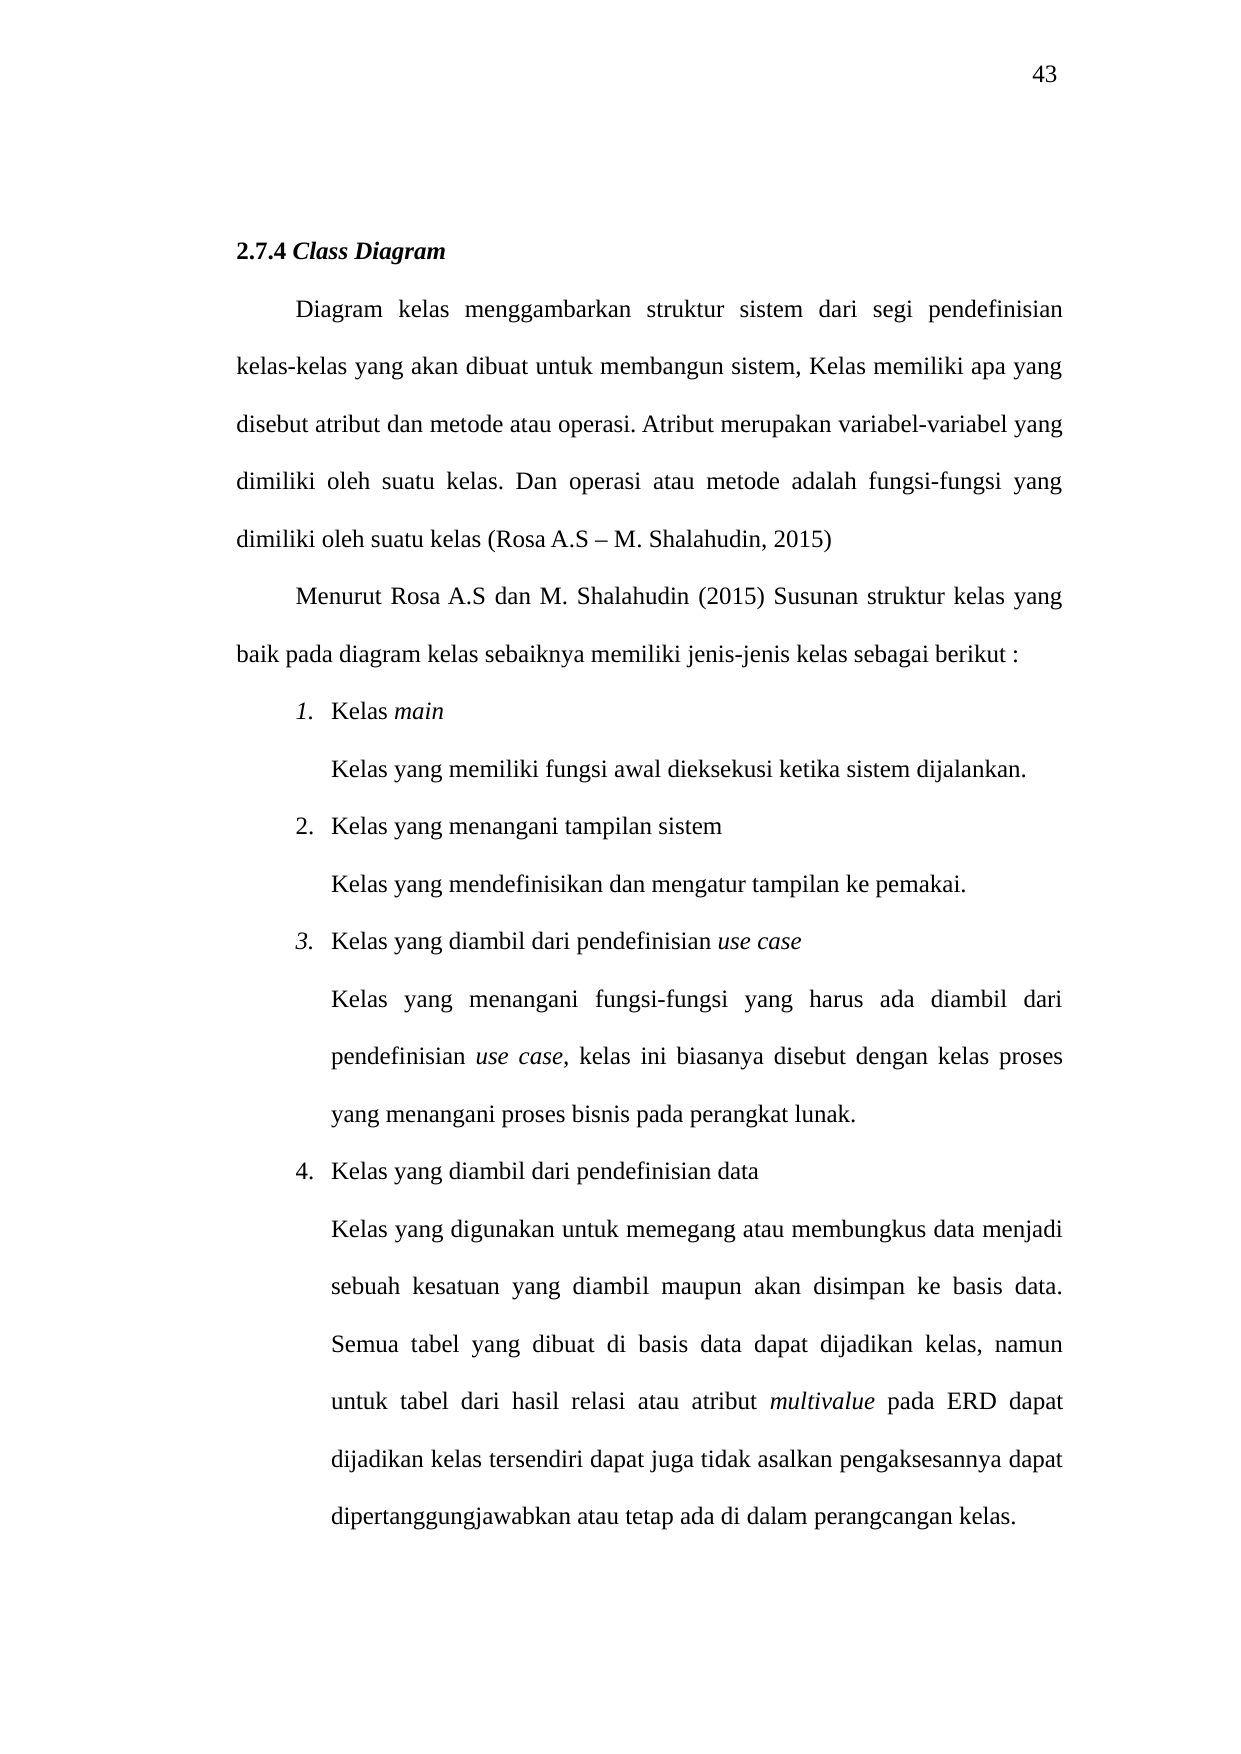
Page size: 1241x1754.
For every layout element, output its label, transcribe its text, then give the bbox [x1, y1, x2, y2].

list Kelas yang menangani tampilan sistem [295, 811, 1063, 840]
list Kelas yang menangani fungsi-fungsi yang harus ada diambil dari pendefinisian use case, kelas ini biasanya disebut dengan kelas proses yang menangani proses bisnis pada perangkat lunak. [295, 984, 1063, 1127]
list Kelas yang diambil dari pendefinisian use case [295, 926, 1063, 955]
list Kelas yang digunakan untuk memegang atau membungkus data menjadi sebuah kesatuan yang diambil maupun akan disimpan ke basis data. Semua tabel yang dibuat di basis data dapat dijadikan kelas, namun untuk tabel dari hasil relasi atau atribut multivalue pada ERD dapat dijadikan kelas tersendiri dapat juga tidak asalkan pengaksesannya dapat dipertanggungjawabkan atau tetap ada di dalam perangcangan kelas. [295, 1214, 1063, 1530]
text Diagram kelas menggambarkan struktur sistem dari segi pendefinisian kelas-kelas yang akan dibuat untuk membangun sistem, Kelas memiliki apa yang disebut atribut dan metode atau operasi. Atribut merupakan variabel-variabel yang dimiliki oleh suatu kelas. Dan operasi atau metode adalah fungsi-fungsi yang dimiliki oleh suatu kelas (Rosa A.S – M. Shalahudin, 2015) [236, 294, 1063, 552]
list Kelas main [295, 696, 1063, 725]
text Menurut Rosa A.S dan M. Shalahudin (2015) Susunan struktur kelas yang baik pada diagram kelas sebaiknya memiliki jenis-jenis kelas sebagai berikut : [236, 581, 1063, 667]
subtitle 2.7.4 Class Diagram [236, 236, 1063, 265]
list Kelas yang memiliki fungsi awal dieksekusi ketika sistem dijalankan. [295, 754, 1063, 782]
list Kelas yang mendefinisikan dan mengatur tampilan ke pemakai. [295, 869, 1063, 897]
list Kelas yang diambil dari pendefinisian data [295, 1156, 1063, 1185]
